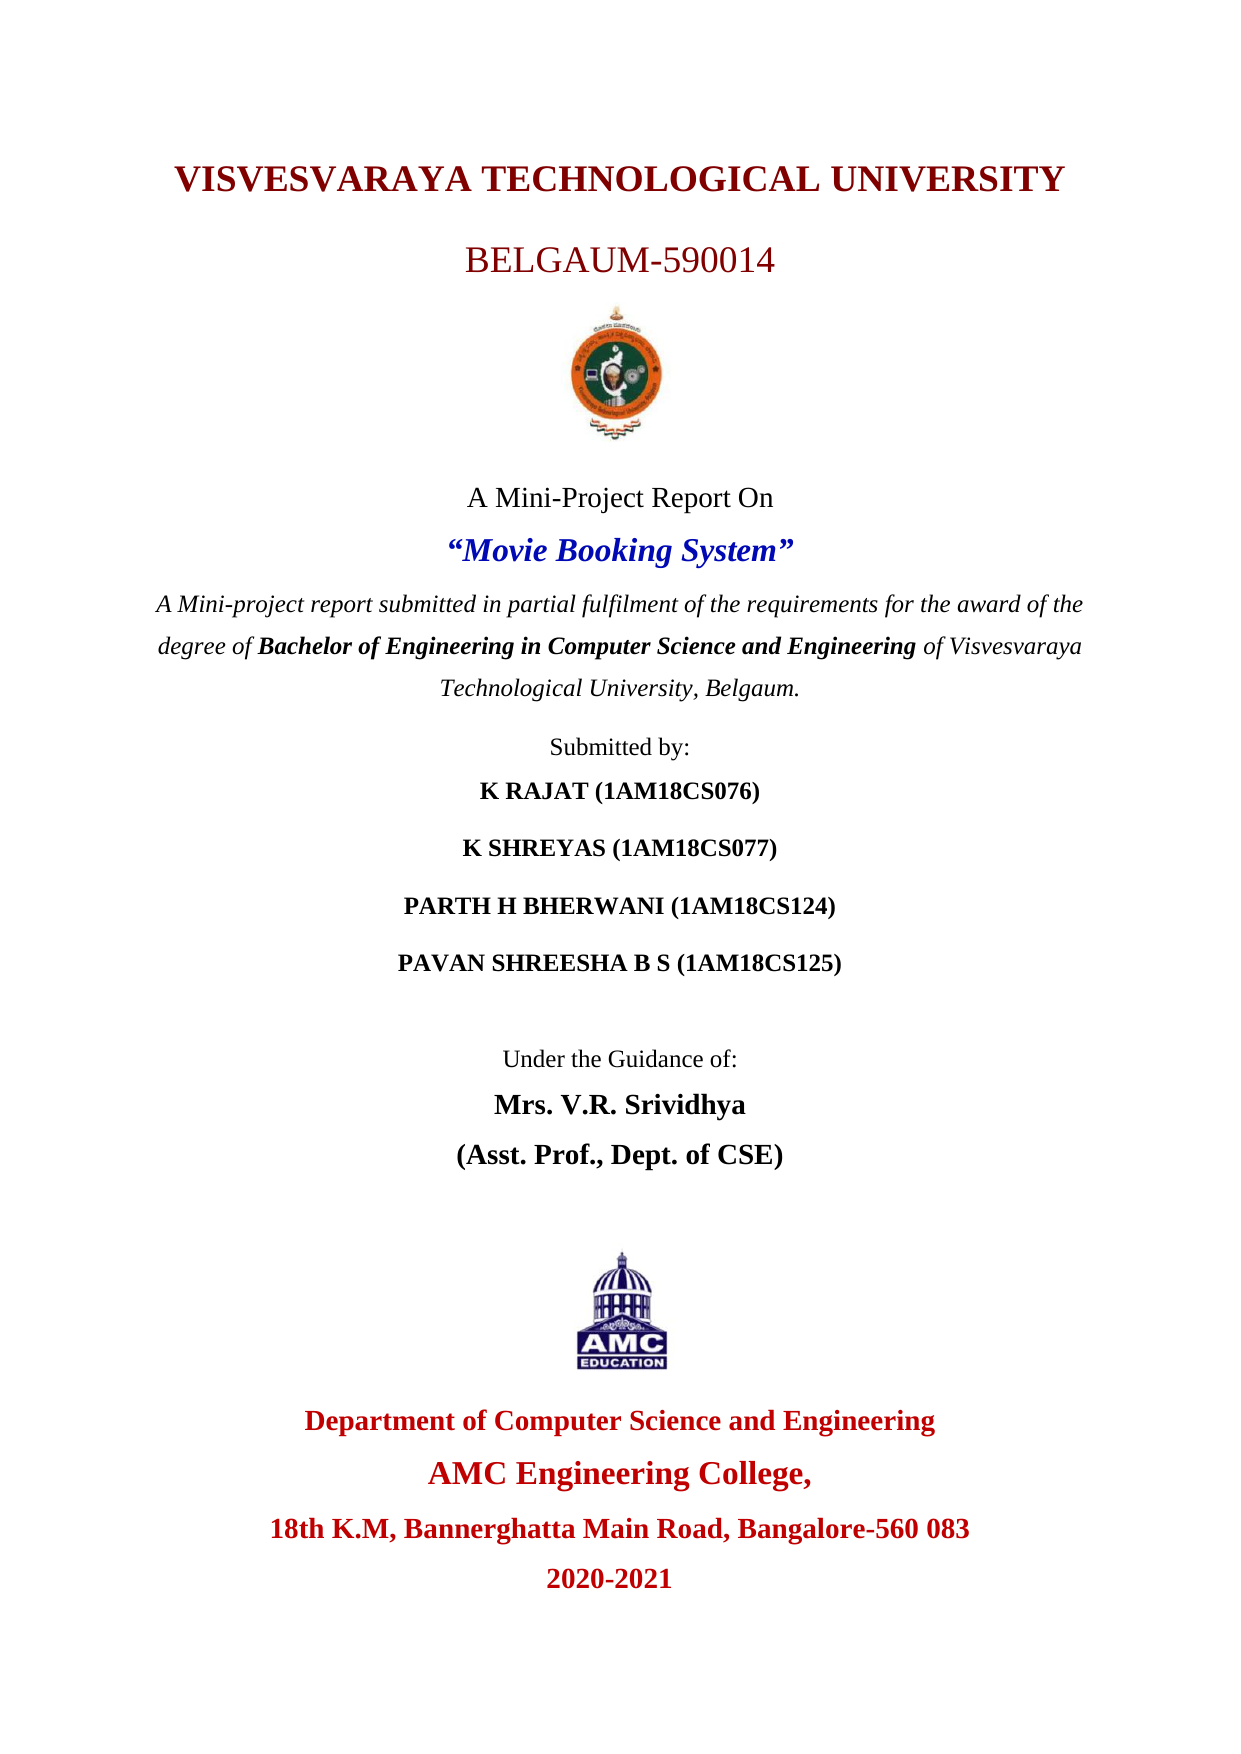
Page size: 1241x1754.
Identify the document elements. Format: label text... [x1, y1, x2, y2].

text K RAJAT (1AM18CS076) [150, 776, 1089, 804]
text PAVAN SHREESHA B S (1AM18CS125) [150, 948, 1089, 977]
text Mrs. V.R. Srividhya [150, 1087, 1089, 1120]
picture [488, 302, 751, 449]
text 2020-2021 [150, 1561, 1069, 1595]
text A Mini-Project Report On [150, 480, 1090, 514]
text BELGAUM-590014 [150, 237, 1089, 281]
text A Mini-project report submitted in partial fulfilment of the requirements for the award of the degree of Bachelor of Engineering in Computer Science and Engineering of Visvesvaraya Technological University, Belgaum. [150, 589, 1089, 701]
text Under the Guidance of: [150, 1044, 1089, 1072]
text K SHREYAS (1AM18CS077) [150, 833, 1089, 862]
text AMC Engineering College, [150, 1453, 1089, 1492]
text (Asst. Prof., Dept. of CSE) [150, 1137, 1089, 1171]
text Department of Computer Science and Engineering [150, 1403, 1089, 1436]
text PARTH H BHERWANI (1AM18CS124) [150, 891, 1089, 919]
text “Movie Booking System” [150, 530, 1089, 568]
text Submitted by: [150, 732, 1089, 761]
text 18th K.M, Bannerghatta Main Road, Bangalore-560 083 [150, 1511, 1089, 1544]
picture [548, 1243, 693, 1372]
text VISVESVARAYA TECHNOLOGICAL UNIVERSITY [150, 156, 1089, 199]
